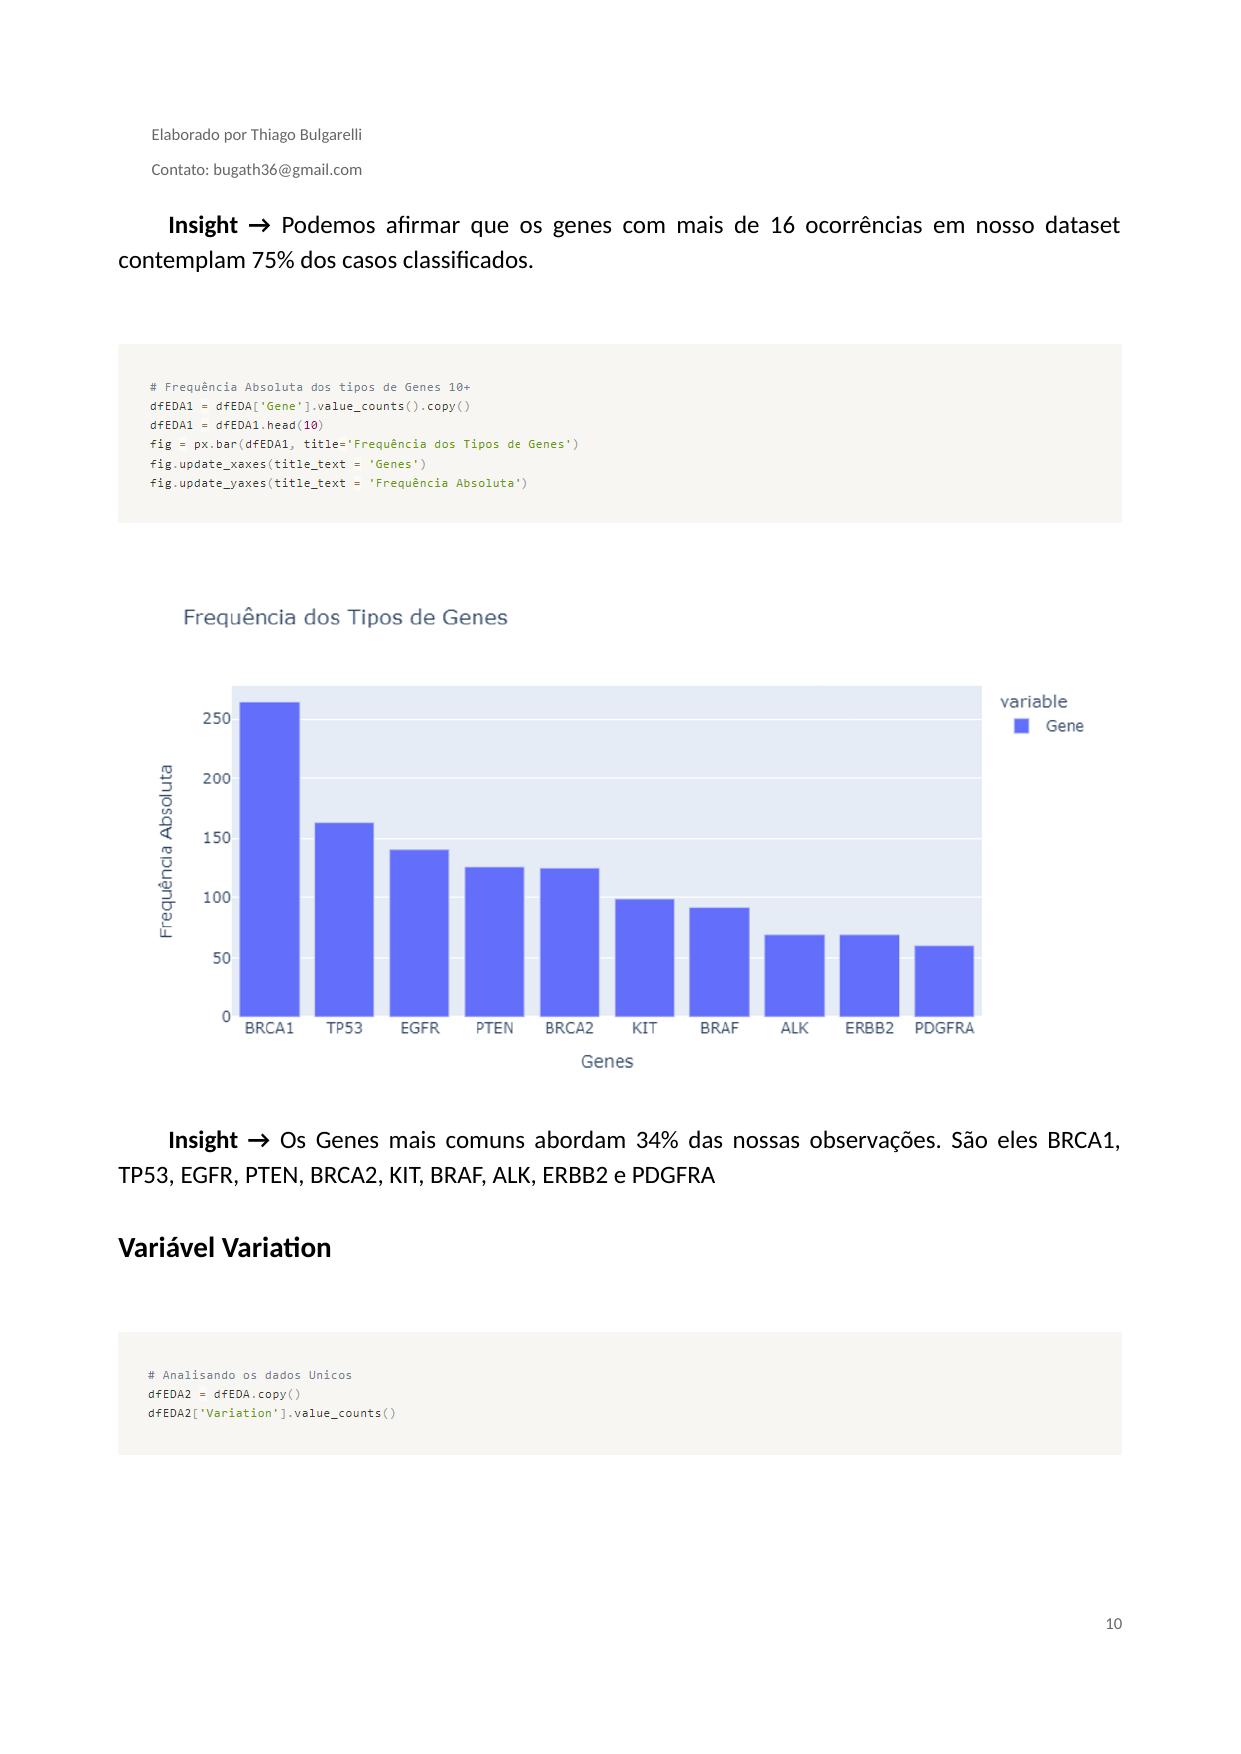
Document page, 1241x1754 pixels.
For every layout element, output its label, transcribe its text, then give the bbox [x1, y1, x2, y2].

text Insight → Podemos afirmar que os genes com mais de 16 ocorrências em nosso dataset contemplam 75% dos casos classificados. [118, 209, 1122, 274]
picture [126, 587, 1091, 1071]
text Insight → Os Genes mais comuns abordam 34% das nossas observações. São eles BRCA1, TP53, EGFR, PTEN, BRCA2, KIT, BRAF, ALK, ERBB2 e PDGFRA [118, 1124, 1122, 1190]
picture [118, 1332, 1123, 1455]
subtitle Variável Variation [118, 1229, 1122, 1265]
picture [118, 343, 1123, 523]
